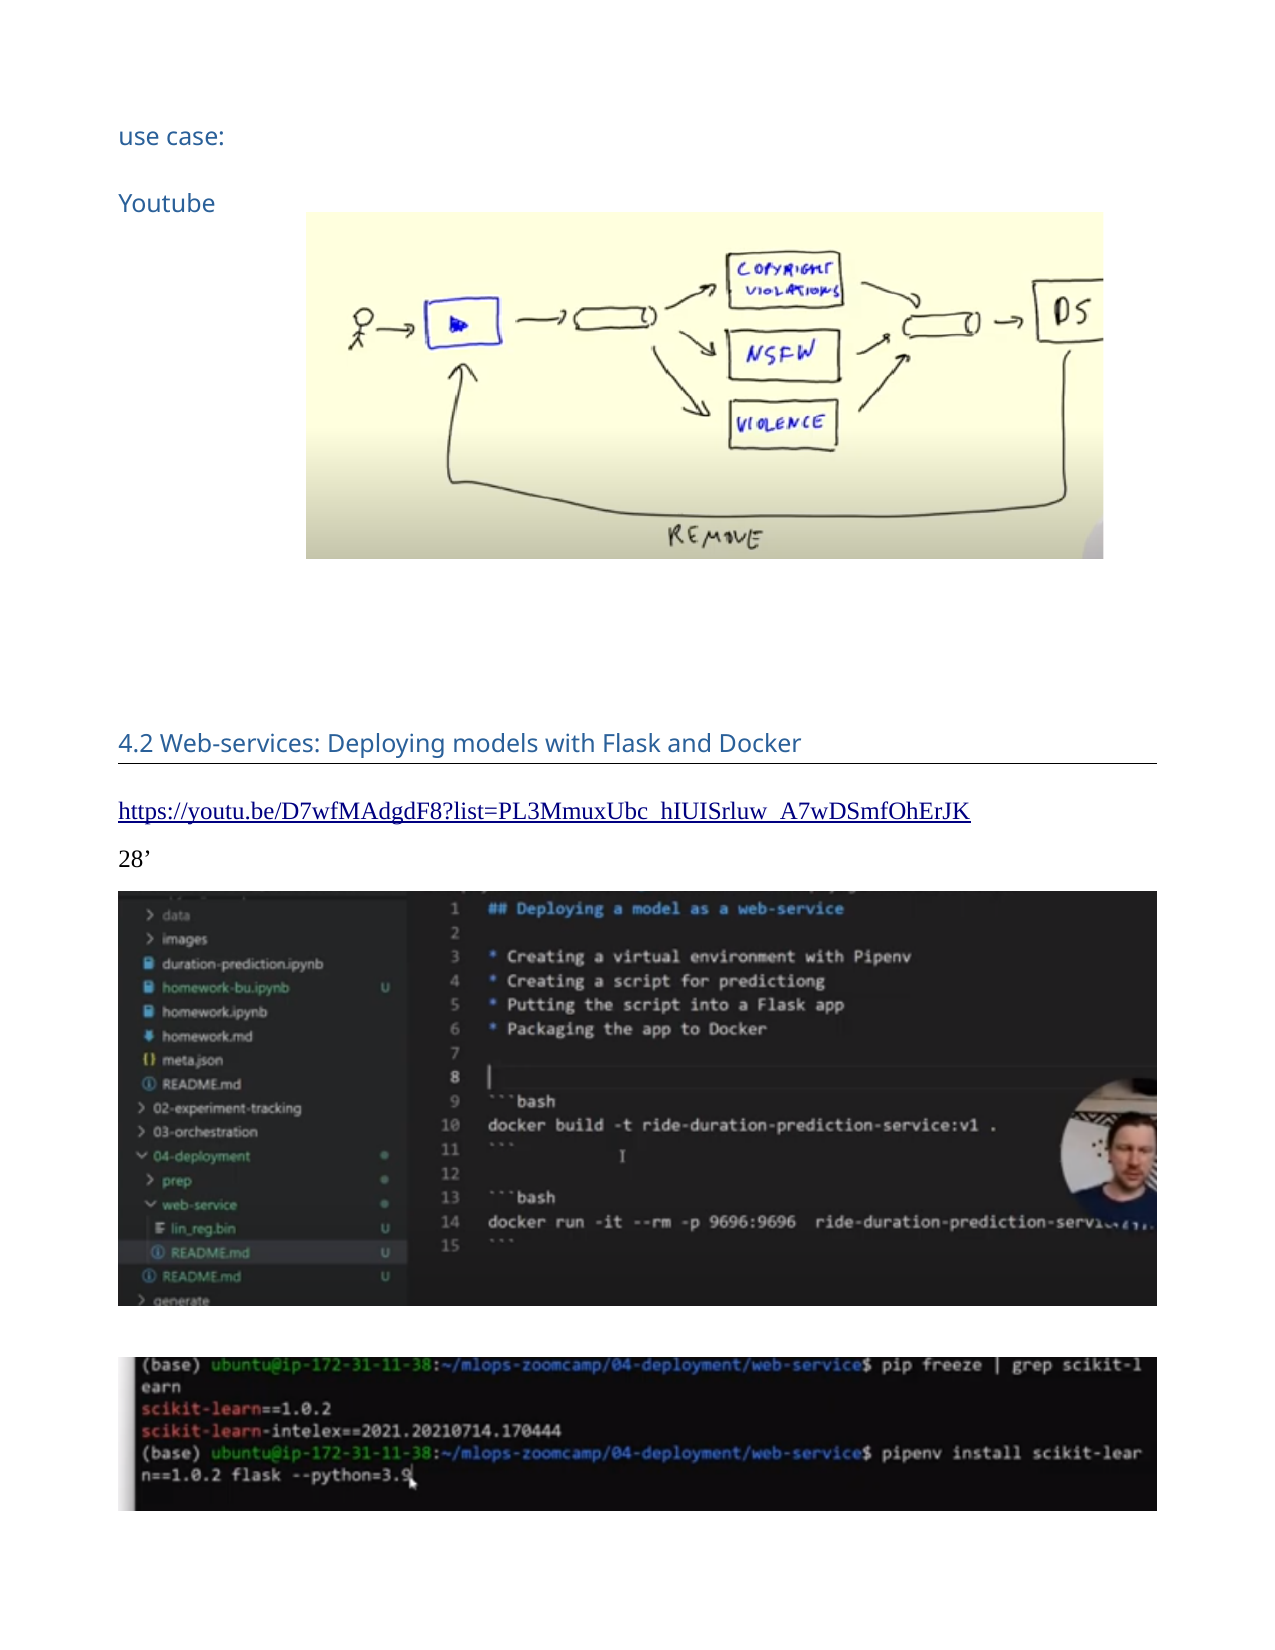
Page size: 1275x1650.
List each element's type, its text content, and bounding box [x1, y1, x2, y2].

text use case: [118, 118, 1157, 152]
picture [118, 1357, 1157, 1511]
text Youtube [118, 186, 1157, 220]
picture [306, 212, 1104, 559]
text https://youtu.be/D7wfMAdgdF8?list=PL3MmuxUbc_hIUISrluw_A7wDSmfOhErJK [118, 796, 1157, 825]
subtitle 4.2 Web-services: Deploying models with Flask and Docker [118, 726, 1157, 763]
text 28’ [118, 844, 1157, 872]
picture [118, 891, 1157, 1306]
